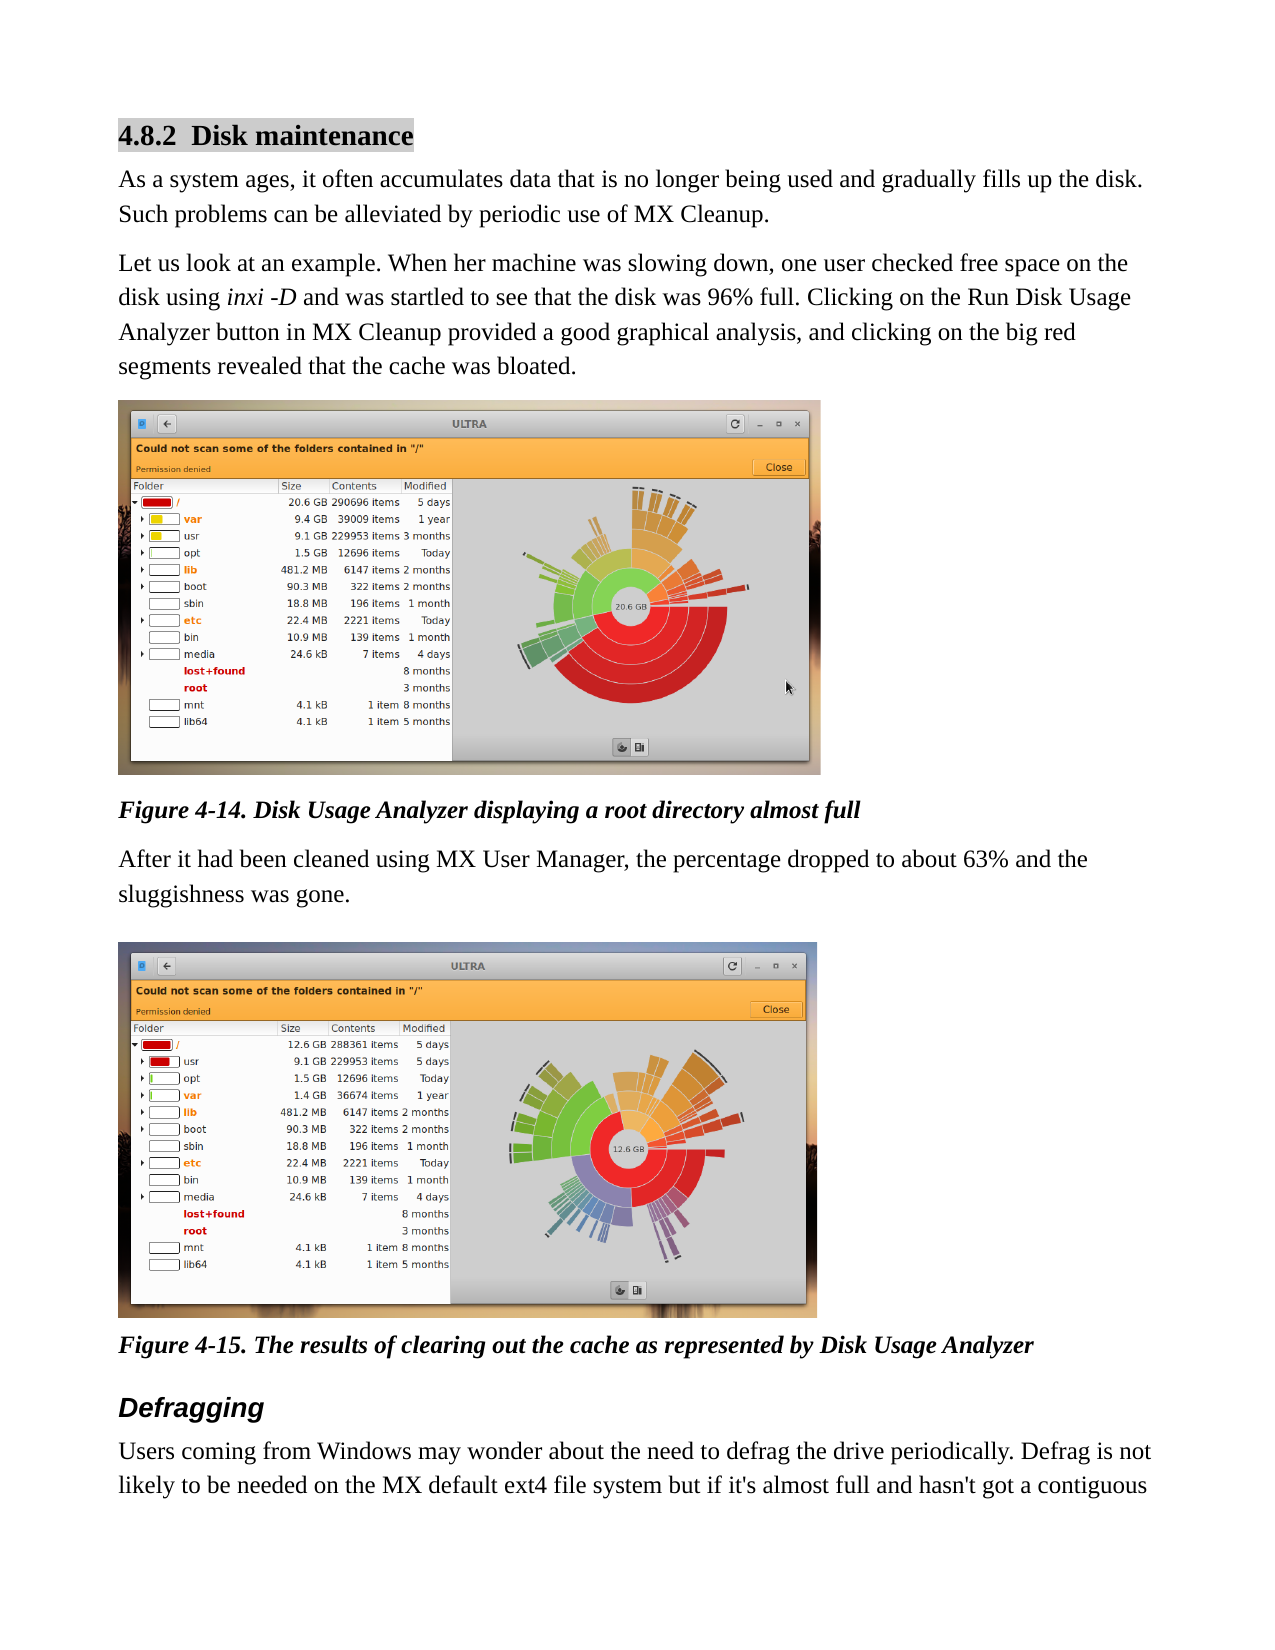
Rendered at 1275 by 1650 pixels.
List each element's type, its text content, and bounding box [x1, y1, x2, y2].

text Users coming from Windows may wonder about the need to defrag the drive periodically. Defrag is not likely to be needed on the MX default ext4 file system but if it's almost full and hasn't got a contiguous [118, 1436, 1157, 1499]
text Let us look at an example. When her machine was slowing down, one user checked free space on the disk using inxi -D and was startled to see that the disk was 96% full. Clicking on the Run Disk Usage Analyzer button in MX Cleanup provided a good graphical analysis, and clicking on the big red segments revealed that the cache was bloated. [118, 248, 1157, 380]
subtitle 4.8.2 Disk maintenance [414, 118, 1157, 152]
text Figure 4-14. Disk Usage Analyzer displaying a root directory almost full [118, 795, 1157, 824]
picture [118, 942, 818, 1318]
subtitle Defragging [118, 1391, 1157, 1423]
text As a system ages, it often accumulates data that is no longer being used and gradually fills up the disk. Such problems can be alleviated by periodic use of MX Cleanup. [118, 164, 1157, 227]
text Figure 4-15. The results of clearing out the cache as represented by Disk Usage Analyzer [118, 1330, 1157, 1359]
picture [118, 400, 821, 775]
text After it had been cleaned using MX User Manager, the percentage dropped to about 63% and the sluggishness was gone. [118, 844, 1157, 907]
